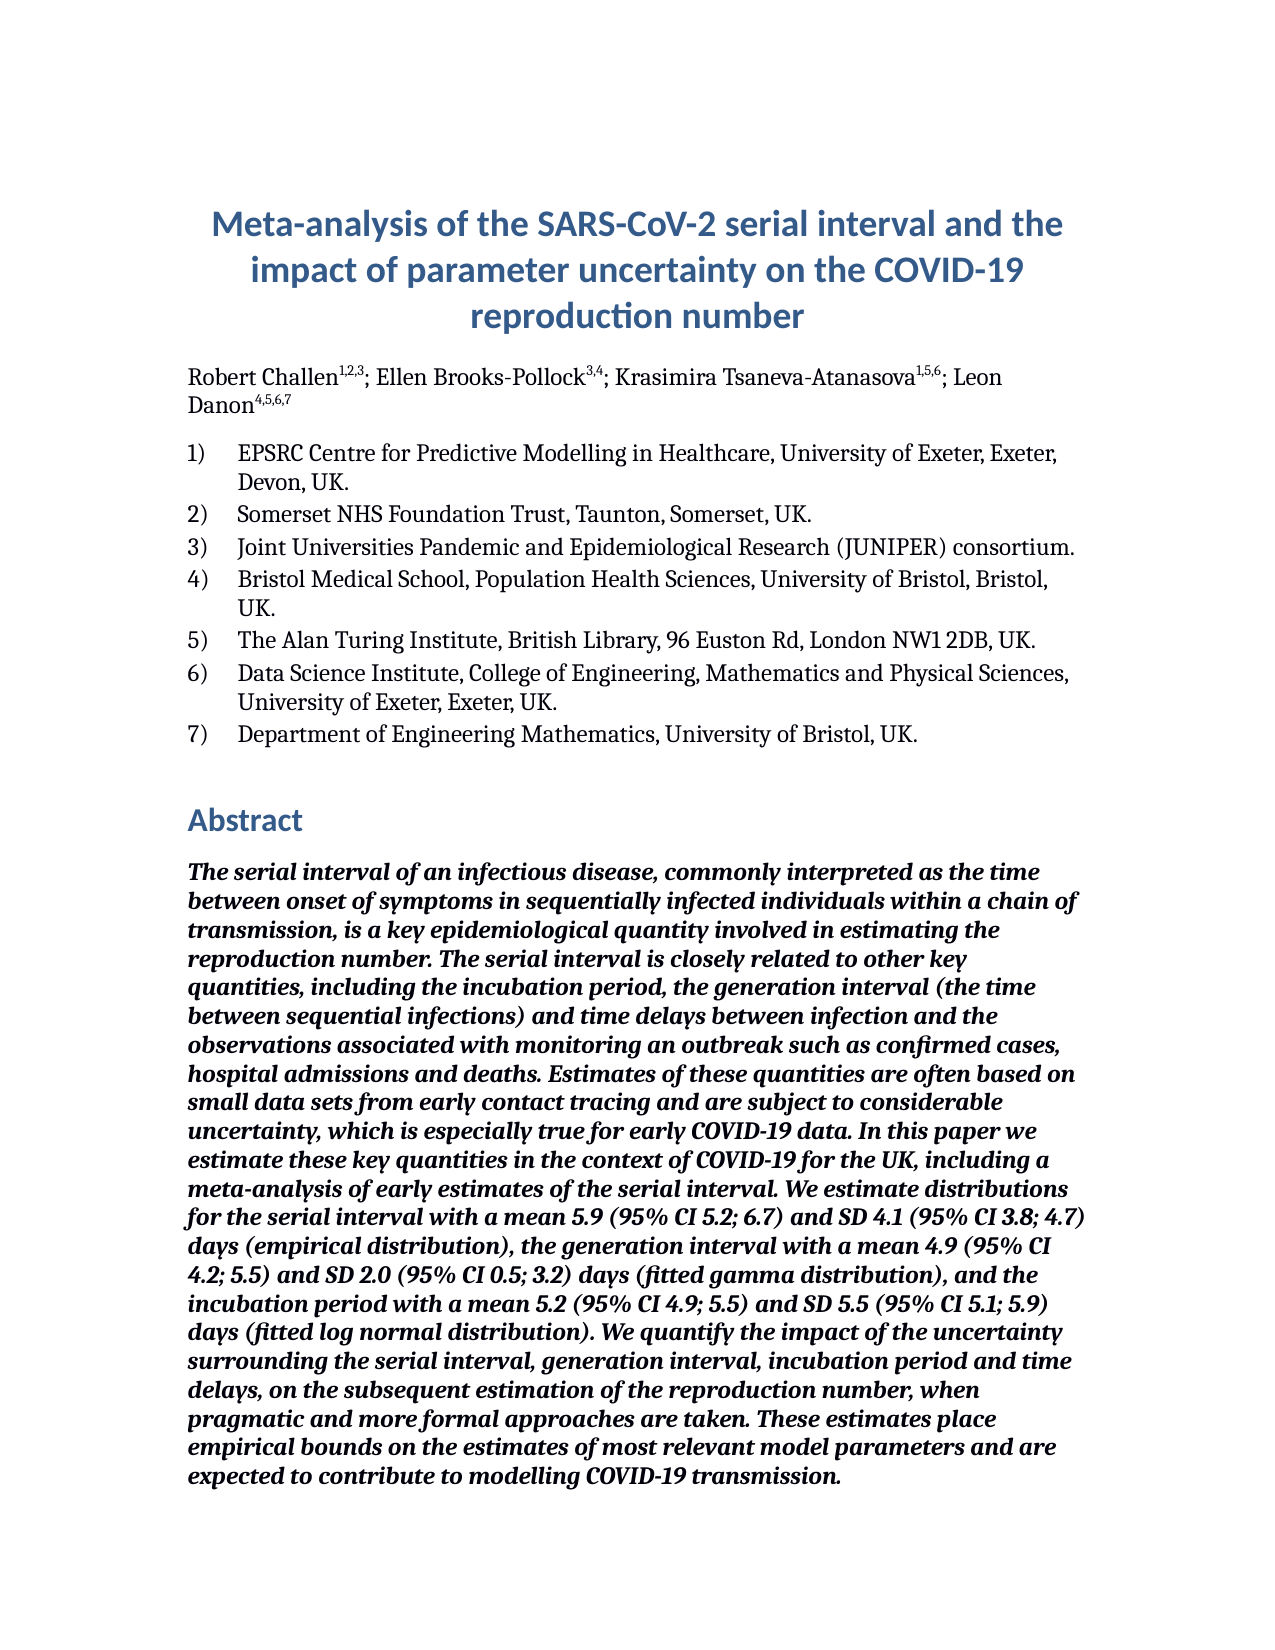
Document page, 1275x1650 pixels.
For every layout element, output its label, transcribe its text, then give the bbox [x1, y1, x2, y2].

list Department of Engineering Mathematics, University of Bristol, UK. [187, 720, 1087, 749]
text Robert Challen1,2,3; Ellen Brooks-Pollock3,4; Krasimira Tsaneva-Atanasova1,5,6; Leon Danon4,5,6,7 [187, 362, 1087, 420]
list The Alan Turing Institute, British Library, 96 Euston Rd, London NW1 2DB, UK. [187, 626, 1087, 655]
text The serial interval of an infectious disease, commonly interpreted as the time between onset of symptoms in sequentially infected individuals within a chain of transmission, is a key epidemiological quantity involved in estimating the reproduction number. The serial interval is closely related to other key quantities, including the incubation period, the generation interval (the time between sequential infections) and time delays between infection and the observations associated with monitoring an outbreak such as confirmed cases, hospital admissions and deaths. Estimates of these quantities are often based on small data sets from early contact tracing and are subject to considerable uncertainty, which is especially true for early COVID-19 data. In this paper we estimate these key quantities in the context of COVID-19 for the UK, including a meta-analysis of early estimates of the serial interval. We estimate distributions for the serial interval with a mean 5.9 (95% CI 5.2; 6.7) and SD 4.1 (95% CI 3.8; 4.7) days (empirical distribution), the generation interval with a mean 4.9 (95% CI 4.2; 5.5) and SD 2.0 (95% CI 0.5; 3.2) days (fitted gamma distribution), and the incubation period with a mean 5.2 (95% CI 4.9; 5.5) and SD 5.5 (95% CI 5.1; 5.9) days (fitted log normal distribution). We quantify the impact of the uncertainty surrounding the serial interval, generation interval, incubation period and time delays, on the subsequent estimation of the reproduction number, when pragmatic and more formal approaches are taken. These estimates place empirical bounds on the estimates of most relevant model parameters and are expected to contribute to modelling COVID-19 transmission. [187, 858, 1087, 1491]
list EPSRC Centre for Predictive Modelling in Healthcare, University of Exeter, Exeter, Devon, UK. [187, 439, 1087, 496]
list Somerset NHS Foundation Trust, Taunton, Somerset, UK. [187, 500, 1087, 529]
title Meta-analysis of the SARS-CoV-2 serial interval and the impact of parameter uncertainty on the COVID-19 reproduction number [187, 200, 1087, 337]
list Bristol Medical School, Population Health Sciences, University of Bristol, Bristol, UK. [187, 565, 1087, 622]
list Joint Universities Pandemic and Epidemiological Research (JUNIPER) consortium. [187, 532, 1087, 561]
list Data Science Institute, College of Engineering, Mathematics and Physical Sciences, University of Exeter, Exeter, UK. [187, 659, 1087, 716]
subtitle Abstract [187, 799, 1087, 839]
